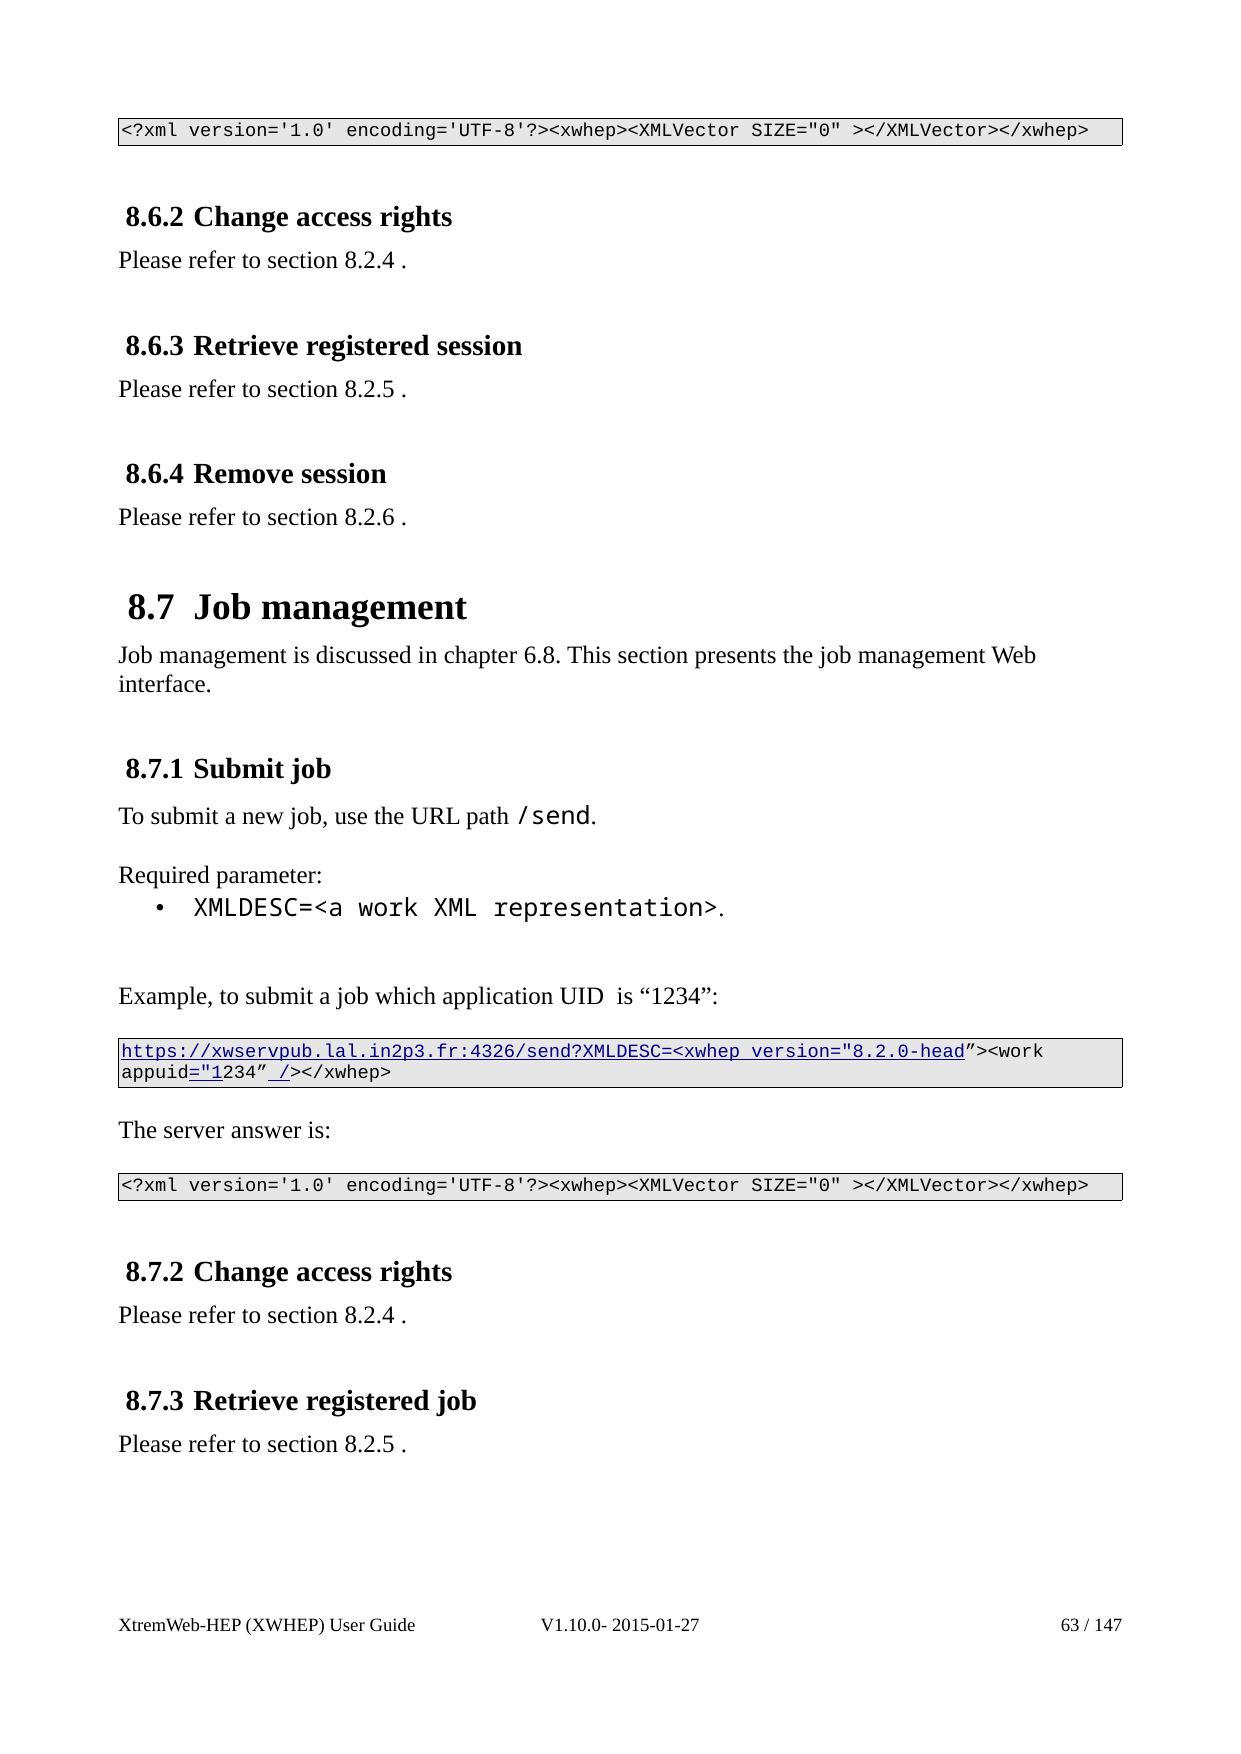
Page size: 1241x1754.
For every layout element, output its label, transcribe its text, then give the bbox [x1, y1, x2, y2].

text Example, to submit a job which application UID is “1234”: [118, 981, 1122, 1009]
text The server answer is: [118, 1116, 1122, 1144]
text Please refer to section8.2.5. [118, 374, 1122, 402]
text <?xml version='1.0' encoding='UTF-8'?><xwhep><XMLVector SIZE="0" ></XMLVector></xwhep> [119, 119, 1122, 145]
text To submit a new job, use the URL path /send. [118, 798, 1122, 832]
text Please refer to section8.2.6. [118, 502, 1122, 531]
text <?xml version='1.0' encoding='UTF-8'?><xwhep><XMLVector SIZE="0" ></XMLVector></xwhep> [119, 1174, 1122, 1200]
subtitle Change access rights [118, 199, 1122, 233]
text https://xwservpub.lal.in2p3.fr:4326/send?XMLDESC=<xwhep version="8.2.0-head”><work appuid="1234” /></xwhep> [119, 1039, 1122, 1087]
subtitle Retrieve registered job [118, 1383, 1122, 1416]
subtitle Remove session [118, 456, 1122, 490]
subtitle Change access rights [118, 1254, 1122, 1288]
subtitle Submit job [118, 752, 1122, 785]
subtitle Job management [118, 585, 1122, 628]
text Please refer to section8.2.4. [118, 245, 1122, 274]
text Please refer to section8.2.5. [118, 1429, 1122, 1457]
text Job management is discussed in chapter 6.8. This section presents the job management Web interface. [118, 640, 1122, 698]
text Required parameter: [118, 861, 1122, 889]
list XMLDESC=<a work XML representation>. [156, 889, 1122, 923]
text Please refer to section8.2.4. [118, 1300, 1122, 1329]
subtitle Retrieve registered session [118, 328, 1122, 361]
